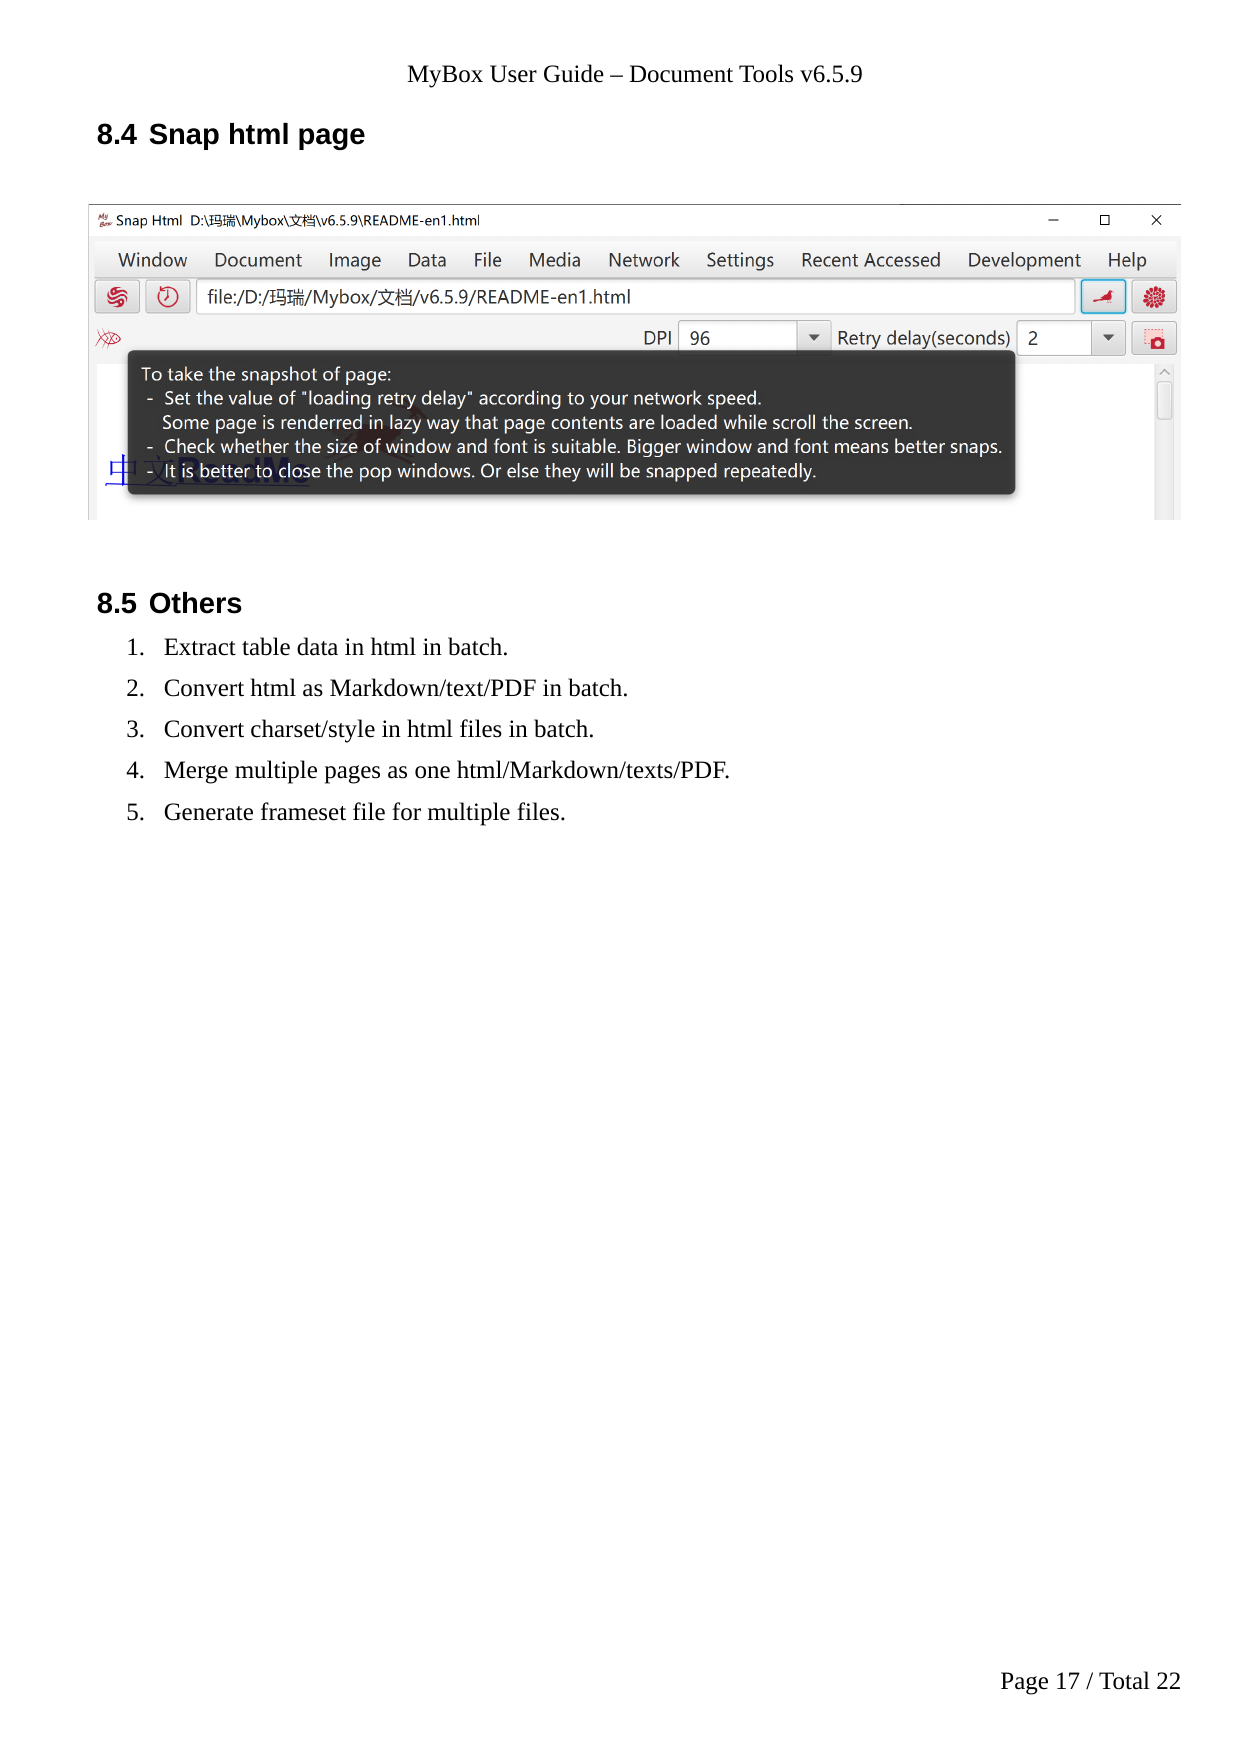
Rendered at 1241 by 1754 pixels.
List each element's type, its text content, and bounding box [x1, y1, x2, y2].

picture [88, 204, 1182, 520]
subtitle Snap html page [88, 117, 1181, 151]
list Generate frameset file for multiple files. [126, 797, 1181, 826]
list Extract table data in html in batch. [126, 632, 1181, 661]
list Convert html as Markdown/text/PDF in batch. [126, 673, 1181, 702]
list Merge multiple pages as one html/Markdown/texts/PDF. [126, 756, 1181, 784]
list Convert charset/style in html files in batch. [126, 714, 1181, 743]
subtitle Others [88, 586, 1181, 619]
